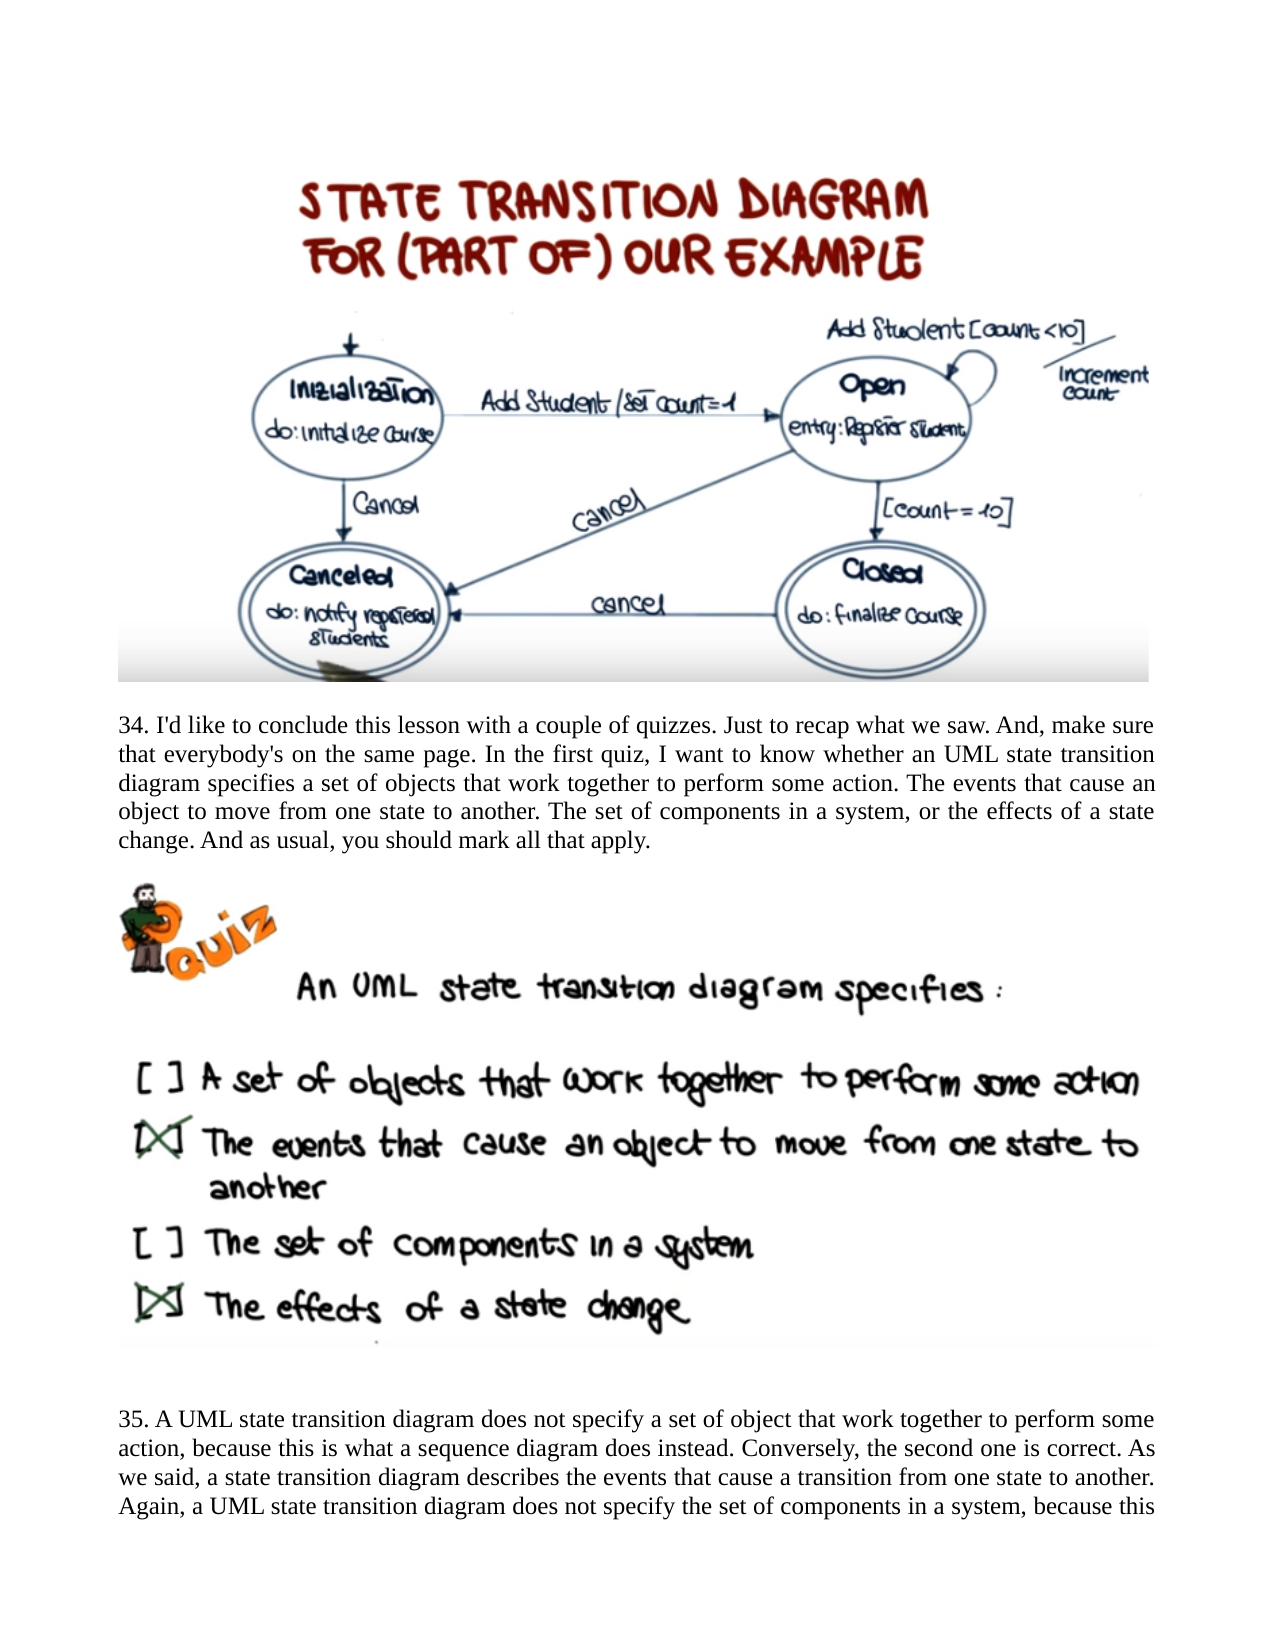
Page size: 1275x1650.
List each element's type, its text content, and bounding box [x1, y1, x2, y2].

text 34. I'd like to conclude this lesson with a couple of quizzes. Just to recap what we saw. And, make sure that everybody's on the same page. In the first quiz, I want to know whether an UML state transition diagram specifies a set of objects that work together to perform some action. The events that cause an object to move from one state to another. The set of components in a system, or the effects of a state change. And as usual, you should mark all that apply. [118, 710, 1157, 854]
text 35. A UML state transition diagram does not specify a set of object that work together to perform some action, because this is what a sequence diagram does instead. Conversely, the second one is correct. As we said, a state transition diagram describes the events that cause a transition from one state to another. Again, a UML state transition diagram does not specify the set of components in a system, because this [118, 1404, 1157, 1519]
picture [118, 882, 1157, 1347]
picture [118, 175, 1157, 682]
